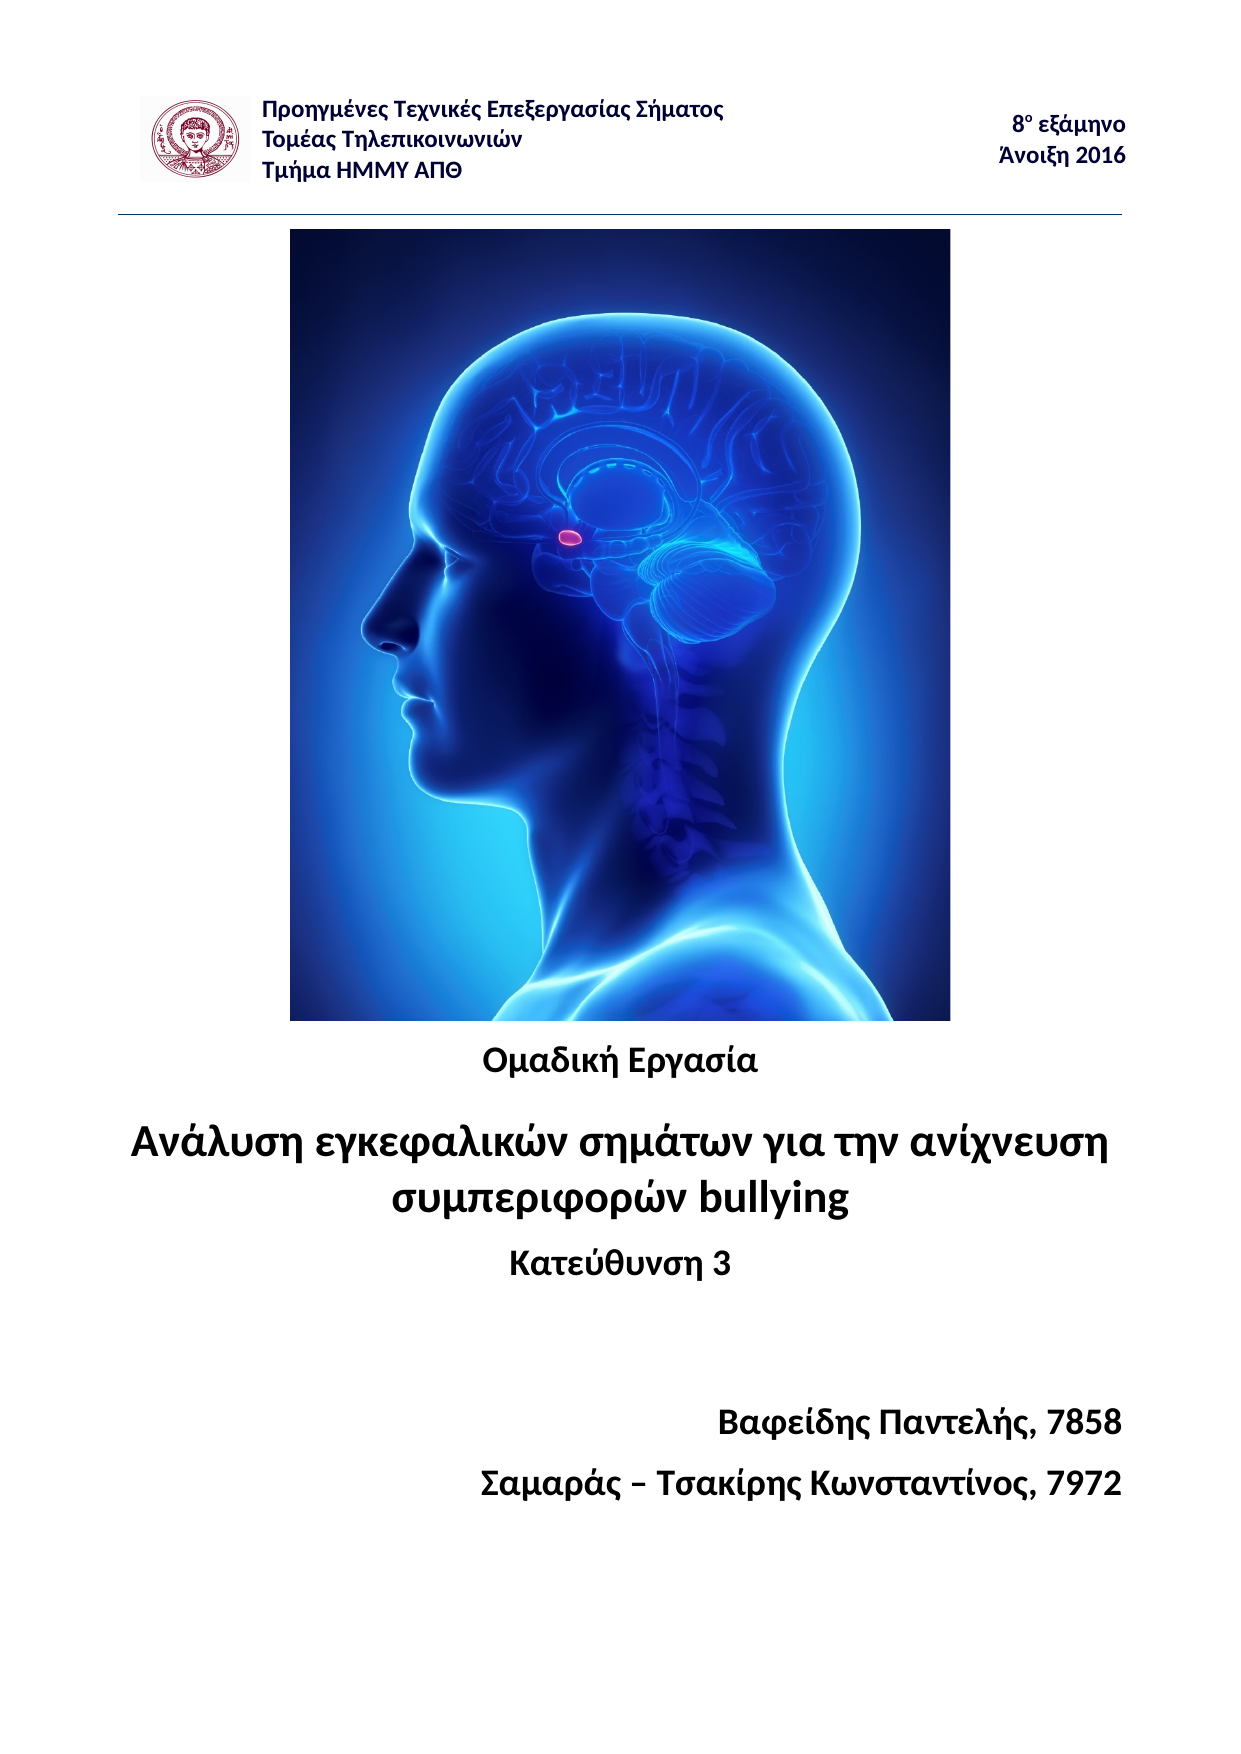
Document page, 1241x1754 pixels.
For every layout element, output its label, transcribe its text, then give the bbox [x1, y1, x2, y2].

text Ομαδική Εργασία [118, 1036, 1122, 1082]
text Ανάλυση εγκεφαλικών σημάτων για την ανίχνευση συμπεριφορών bullying [118, 1112, 1122, 1224]
text Βαφείδης Παντελής, 7858 [118, 1398, 1122, 1444]
text Σαμαράς – Τσακίρης Κωνσταντίνος, 7972 [118, 1459, 1122, 1504]
picture [290, 229, 951, 1021]
text Κατεύθυνση 3 [118, 1239, 1122, 1285]
picture [140, 96, 250, 182]
